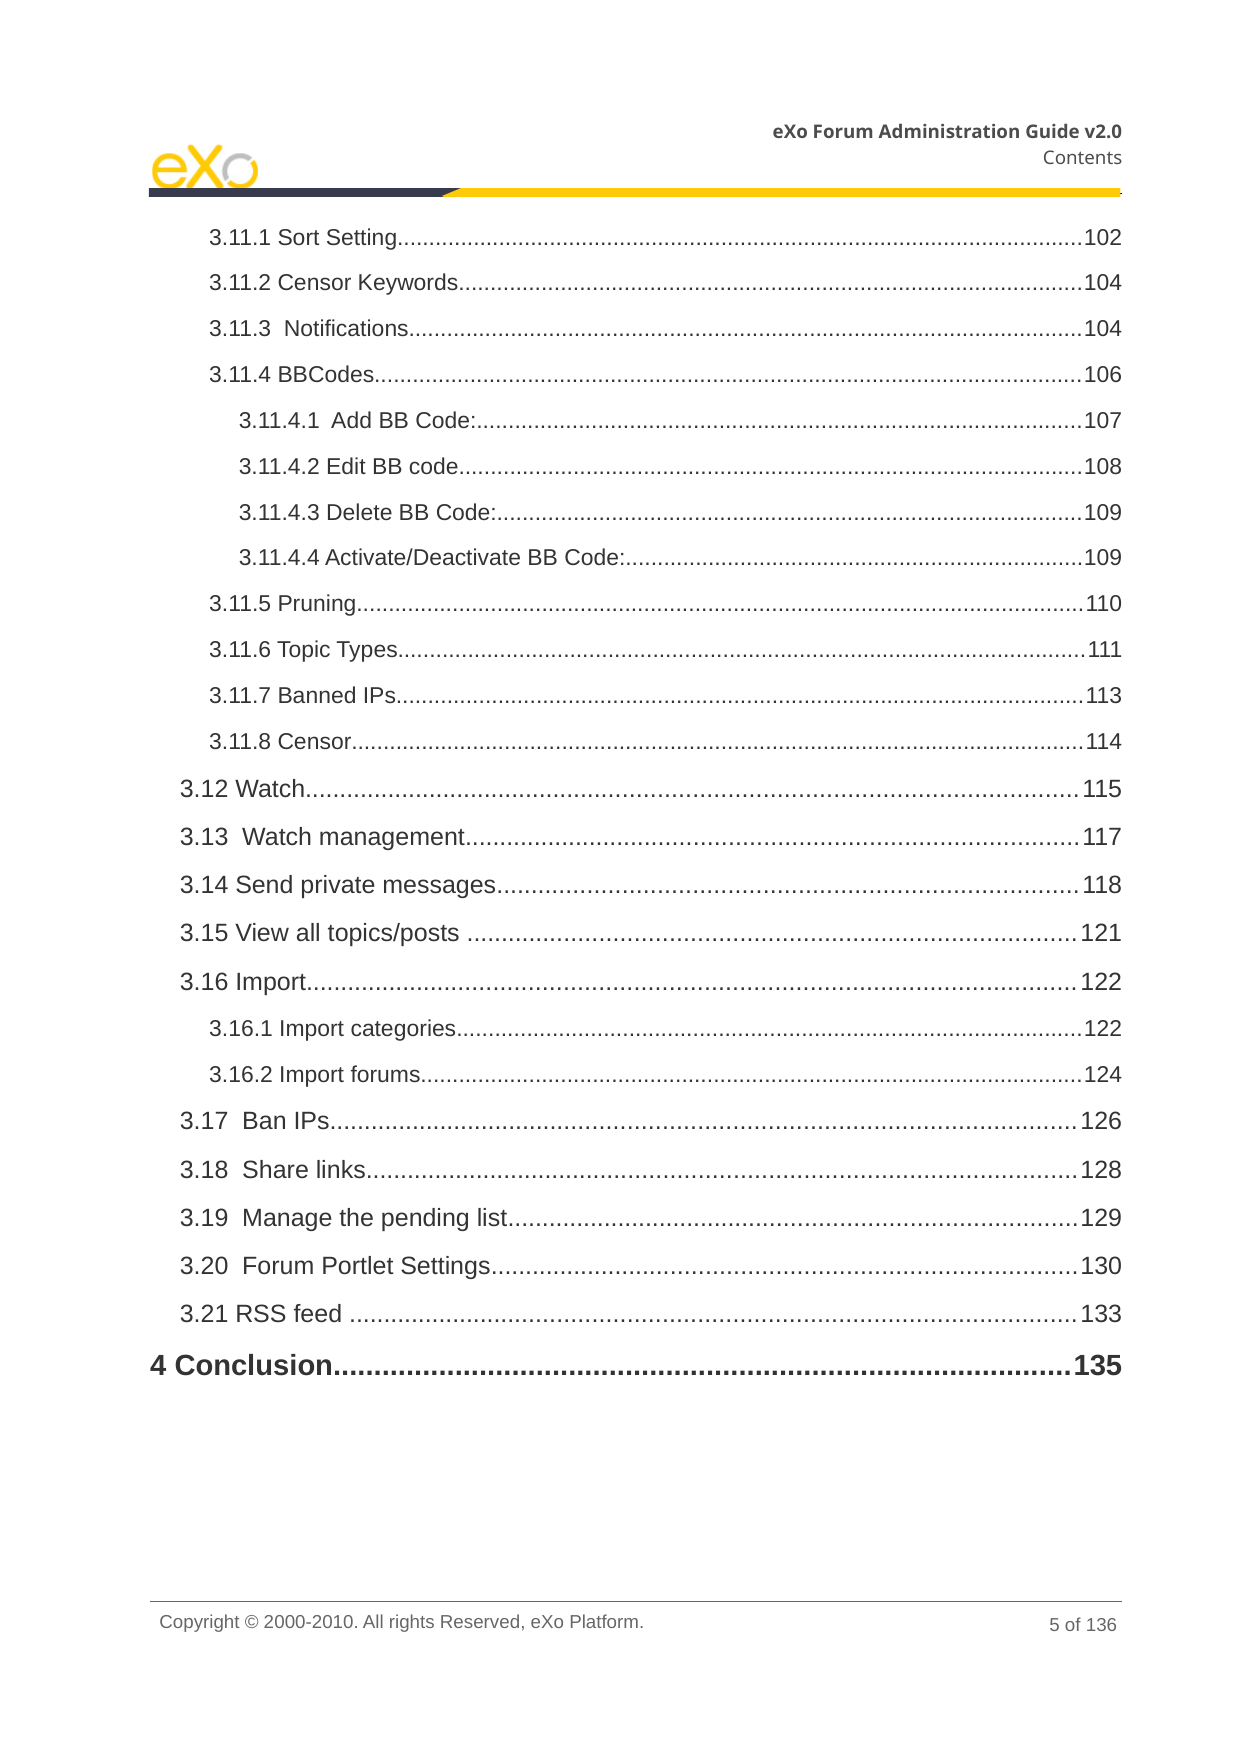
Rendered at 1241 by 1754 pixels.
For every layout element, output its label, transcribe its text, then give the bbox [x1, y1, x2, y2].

text 3.15 View all topics/posts 121 [179, 918, 1122, 947]
text 3.11.5 Pruning 110 [209, 590, 1122, 617]
text 3.11.3 Notifications 104 [209, 315, 1122, 342]
text 3.11.4.2 Edit BB code 108 [238, 453, 1122, 479]
text 3.18 Share links 128 [179, 1154, 1122, 1183]
text 3.12 Watch 115 [179, 773, 1122, 802]
text 3.11.4.1 Add BB Code: 107 [238, 407, 1122, 433]
text 3.19 Manage the pending list 129 [179, 1203, 1122, 1232]
text 3.11.1 Sort Setting 102 [209, 223, 1122, 250]
text 3.17 Ban IPs 126 [179, 1106, 1122, 1135]
text 3.11.4.3 Delete BB Code: 109 [238, 498, 1122, 525]
text 3.14 Send private messages 118 [179, 870, 1122, 899]
text 3.16.1 Import categories 122 [209, 1015, 1122, 1041]
text 3.11.2 Censor Keywords 104 [209, 269, 1122, 296]
text 4 Conclusion 135 [150, 1347, 1122, 1381]
picture [148, 144, 1121, 197]
text 3.11.7 Banned IPs 113 [209, 682, 1122, 708]
text 3.11.4.4 Activate/Deactivate BB Code: 109 [238, 544, 1122, 571]
text 3.20 Forum Portlet Settings 130 [179, 1251, 1122, 1280]
text 3.13 Watch management 117 [179, 822, 1122, 851]
text 3.21 RSS feed 133 [179, 1299, 1122, 1328]
text 3.11.4 BBCodes 106 [209, 361, 1122, 387]
text 3.11.6 Topic Types 111 [209, 636, 1122, 662]
text 3.16 Import 122 [179, 966, 1122, 995]
text 3.16.2 Import forums 124 [209, 1061, 1122, 1087]
text 3.11.8 Censor 114 [209, 728, 1122, 754]
